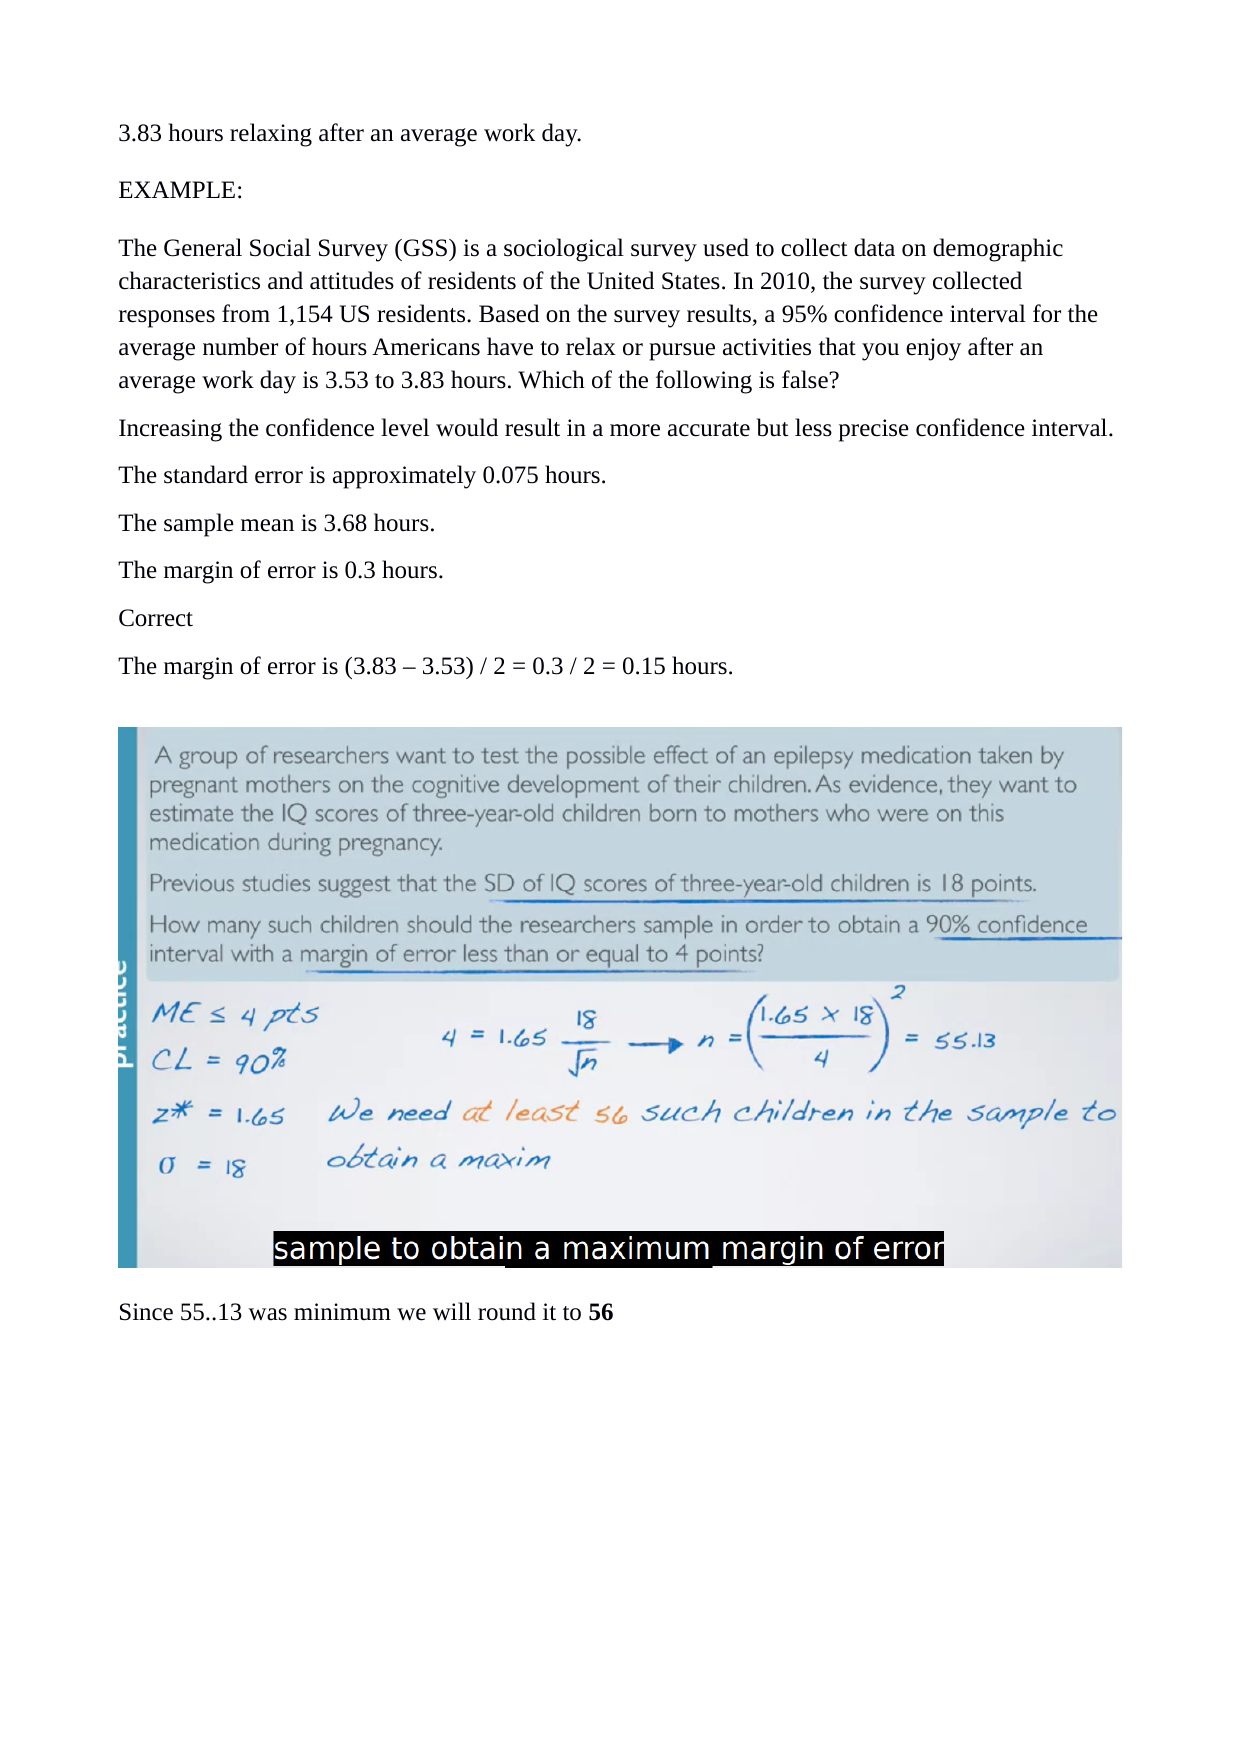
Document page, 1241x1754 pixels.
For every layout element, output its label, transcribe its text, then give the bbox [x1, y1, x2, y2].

text Increasing the confidence level would result in a more accurate but less precise confidence interval. [118, 413, 1122, 442]
text Since 55..13 was minimum we will round it to 56 [118, 1297, 1122, 1325]
text The General Social Survey (GSS) is a sociological survey used to collect data on demographic characteristics and attitudes of residents of the United States. In 2010, the survey collected responses from 1,154 US residents. Based on the survey results, a 95% confidence interval for the average number of hours Americans have to relax or pursue activities that you enjoy after an average work day is 3.53 to 3.83 hours. Which of the following is false? [118, 233, 1122, 394]
picture [118, 727, 1123, 1268]
text The standard error is approximately 0.075 hours. [118, 460, 1122, 489]
text 3.83 hours relaxing after an average work day. [118, 118, 1122, 147]
text The margin of error is (3.83 – 3.53) / 2 = 0.3 / 2 = 0.15 hours. [118, 651, 1122, 679]
text The sample mean is 3.68 hours. [118, 508, 1122, 537]
text Correct [118, 603, 1122, 632]
text EXAMPLE: [118, 176, 1122, 204]
text The margin of error is 0.3 hours. [118, 556, 1122, 584]
